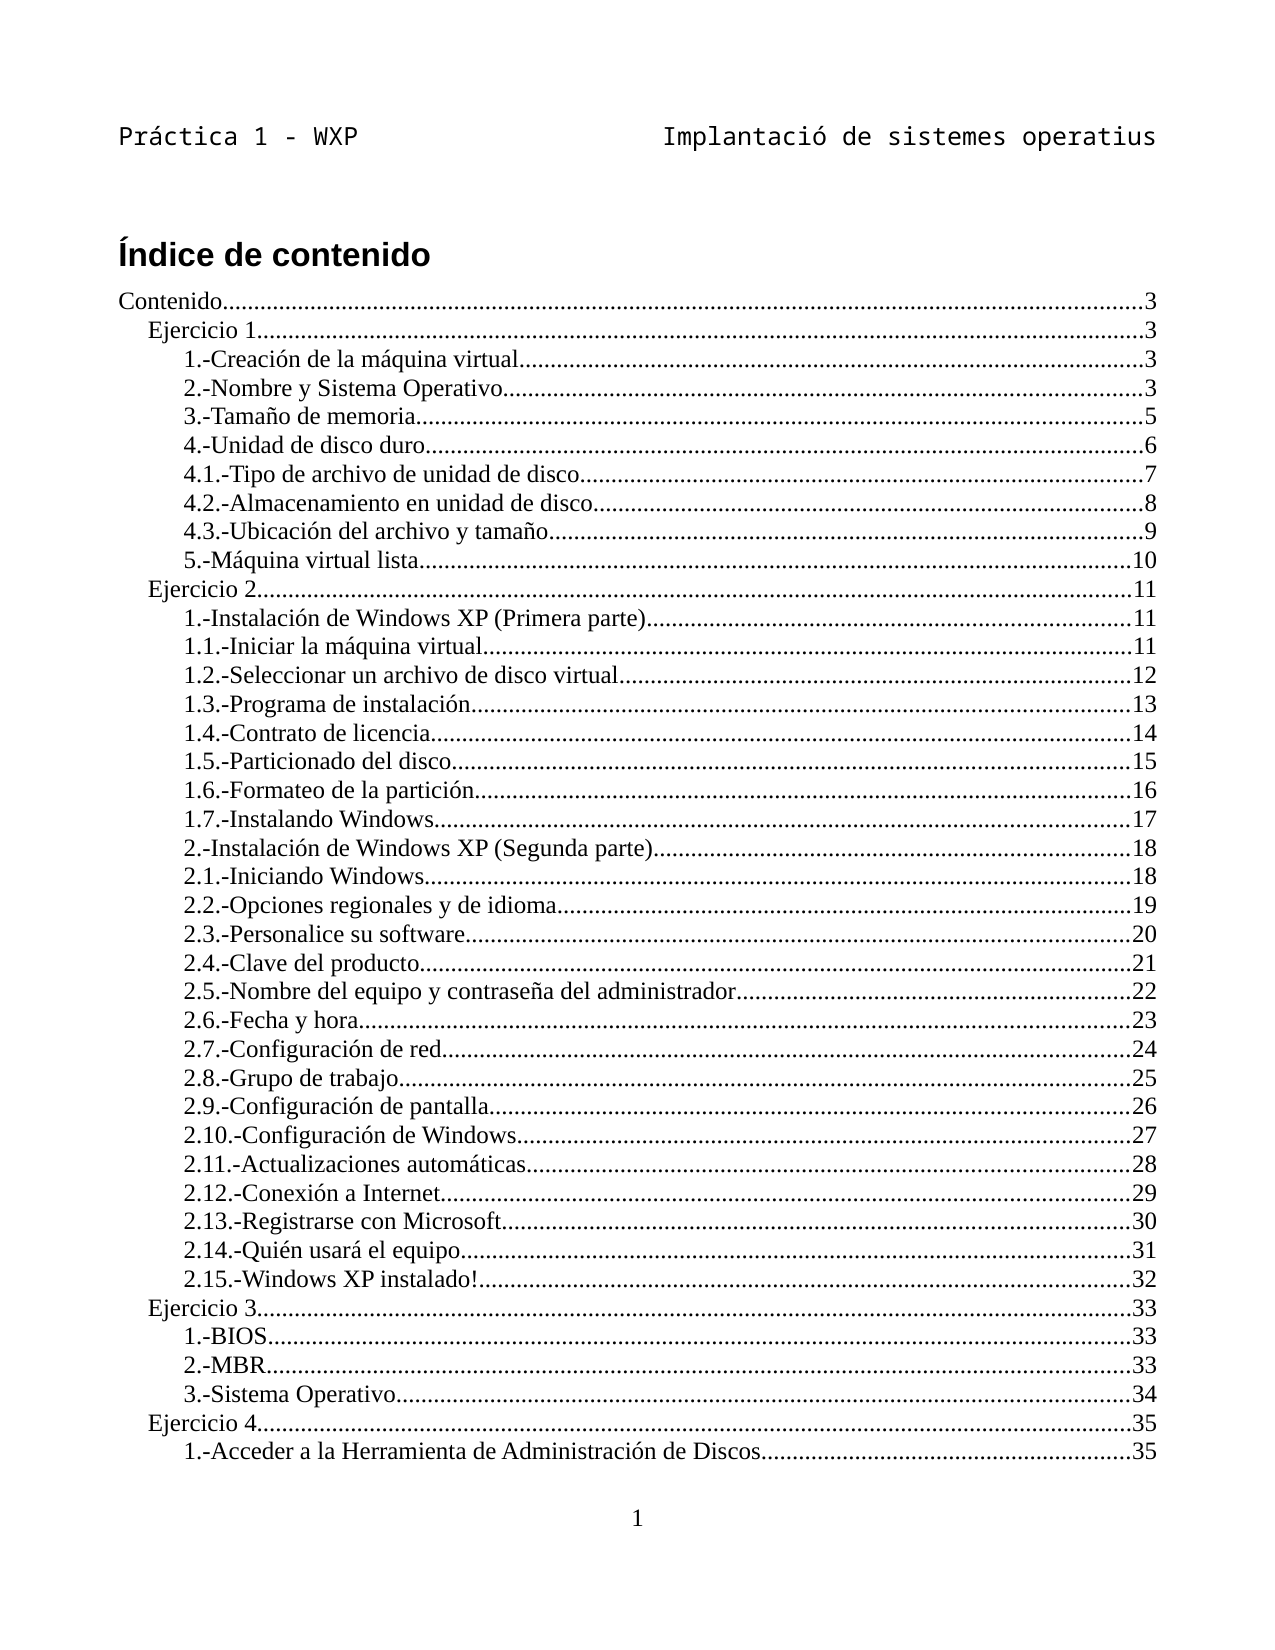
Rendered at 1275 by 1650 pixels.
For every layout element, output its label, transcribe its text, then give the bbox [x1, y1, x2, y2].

text 2.13.-Registrarse con Microsoft 30 [177, 1206, 1157, 1235]
text Ejercicio 2 11 [148, 574, 1157, 603]
text 1.2.-Seleccionar un archivo de disco virtual 12 [177, 660, 1157, 689]
text 2.7.-Configuración de red 24 [177, 1034, 1157, 1063]
text Ejercicio 3 33 [148, 1293, 1157, 1321]
text 2.4.-Clave del producto 21 [177, 948, 1157, 976]
text 2.-Instalación de Windows XP (Segunda parte) 18 [177, 833, 1157, 861]
text Contenido 3 [118, 286, 1157, 315]
text 4.2.-Almacenamiento en unidad de disco 8 [177, 488, 1157, 516]
text 1.-Instalación de Windows XP (Primera parte) 11 [177, 603, 1157, 631]
text 2.10.-Configuración de Windows 27 [177, 1120, 1157, 1149]
text Ejercicio 4 35 [148, 1408, 1157, 1436]
text 1.3.-Programa de instalación 13 [177, 689, 1157, 718]
text Ejercicio 1 3 [148, 315, 1157, 344]
text 1.1.-Iniciar la máquina virtual. 11 [177, 631, 1157, 660]
text 2.6.-Fecha y hora 23 [177, 1005, 1157, 1034]
text 1.4.-Contrato de licencia 14 [177, 718, 1157, 746]
text 2.8.-Grupo de trabajo 25 [177, 1063, 1157, 1091]
text 4.1.-Tipo de archivo de unidad de disco 7 [177, 459, 1157, 488]
text 1.6.-Formateo de la partición 16 [177, 775, 1157, 804]
text 1.-Acceder a la Herramienta de Administración de Discos 35 [177, 1436, 1157, 1465]
text 2.11.-Actualizaciones automáticas 28 [177, 1149, 1157, 1178]
text 1.7.-Instalando Windows 17 [177, 804, 1157, 833]
text 2.-Nombre y Sistema Operativo 3 [177, 373, 1157, 401]
text 3.-Sistema Operativo 34 [177, 1379, 1157, 1408]
text 2.2.-Opciones regionales y de idioma 19 [177, 890, 1157, 919]
subtitle Índice de contenido [118, 235, 1157, 274]
text 5.-Máquina virtual lista 10 [177, 545, 1157, 574]
text 1.-BIOS 33 [177, 1321, 1157, 1350]
text 2.5.-Nombre del equipo y contraseña del administrador 22 [177, 976, 1157, 1005]
text 3.-Tamaño de memoria 5 [177, 401, 1157, 430]
text 2.3.-Personalice su software 20 [177, 919, 1157, 948]
text 4.3.-Ubicación del archivo y tamaño 9 [177, 516, 1157, 545]
text 1.5.-Particionado del disco 15 [177, 746, 1157, 775]
text 2.12.-Conexión a Internet 29 [177, 1178, 1157, 1206]
text 1.-Creación de la máquina virtual 3 [177, 344, 1157, 373]
text 4.-Unidad de disco duro 6 [177, 430, 1157, 459]
text 2.-MBR 33 [177, 1350, 1157, 1379]
text 2.14.-Quién usará el equipo 31 [177, 1235, 1157, 1264]
text 2.1.-Iniciando Windows 18 [177, 861, 1157, 890]
text 2.15.-Windows XP instalado! 32 [177, 1264, 1157, 1293]
text 2.9.-Configuración de pantalla 26 [177, 1091, 1157, 1120]
